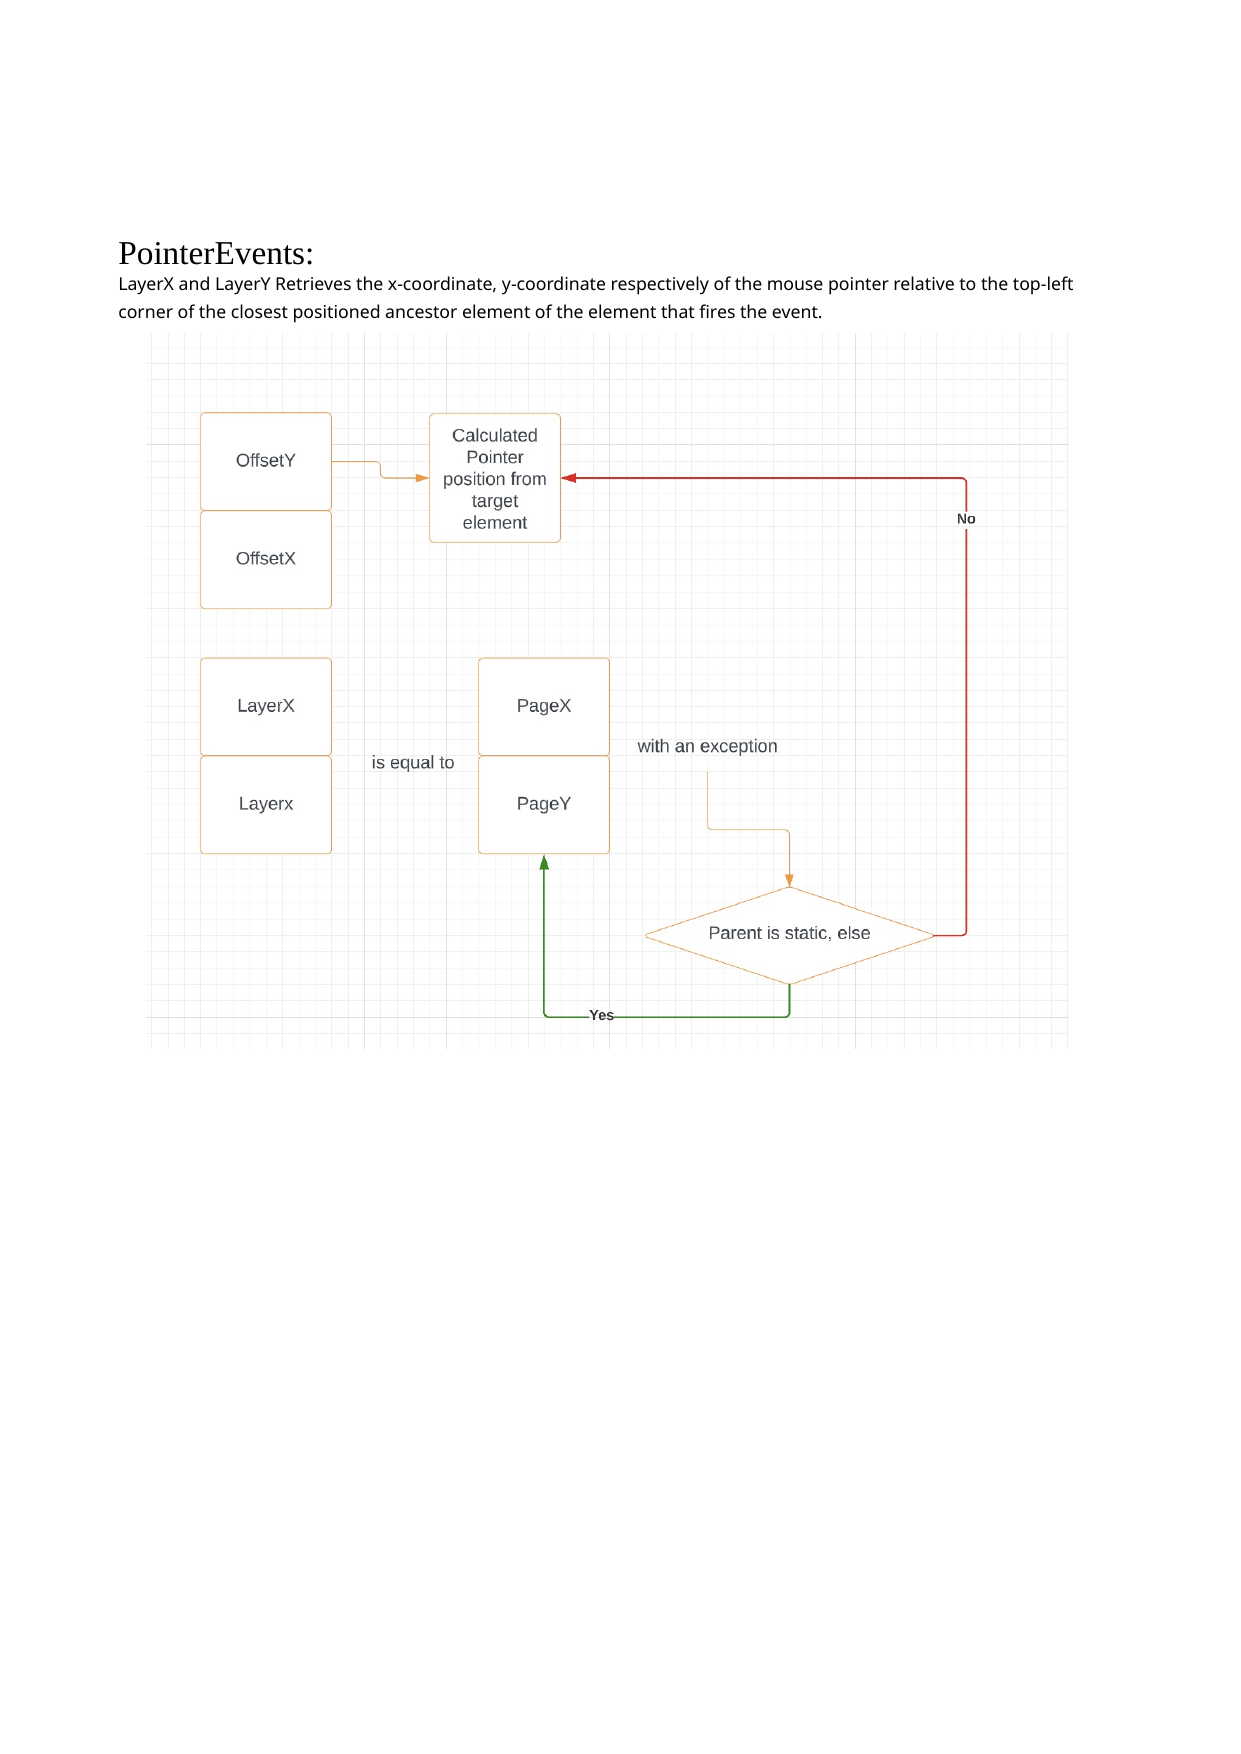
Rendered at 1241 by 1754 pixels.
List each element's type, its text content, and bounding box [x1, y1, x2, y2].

text LayerX and LayerY Retrieves the x-coordinate, y-coordinate respectively of the mouse pointer relative to the top-left corner of the closest positioned ancestor element of the element that fires the event. [118, 271, 1122, 323]
text PointerEvents: [118, 233, 1122, 271]
picture [146, 333, 1069, 1049]
